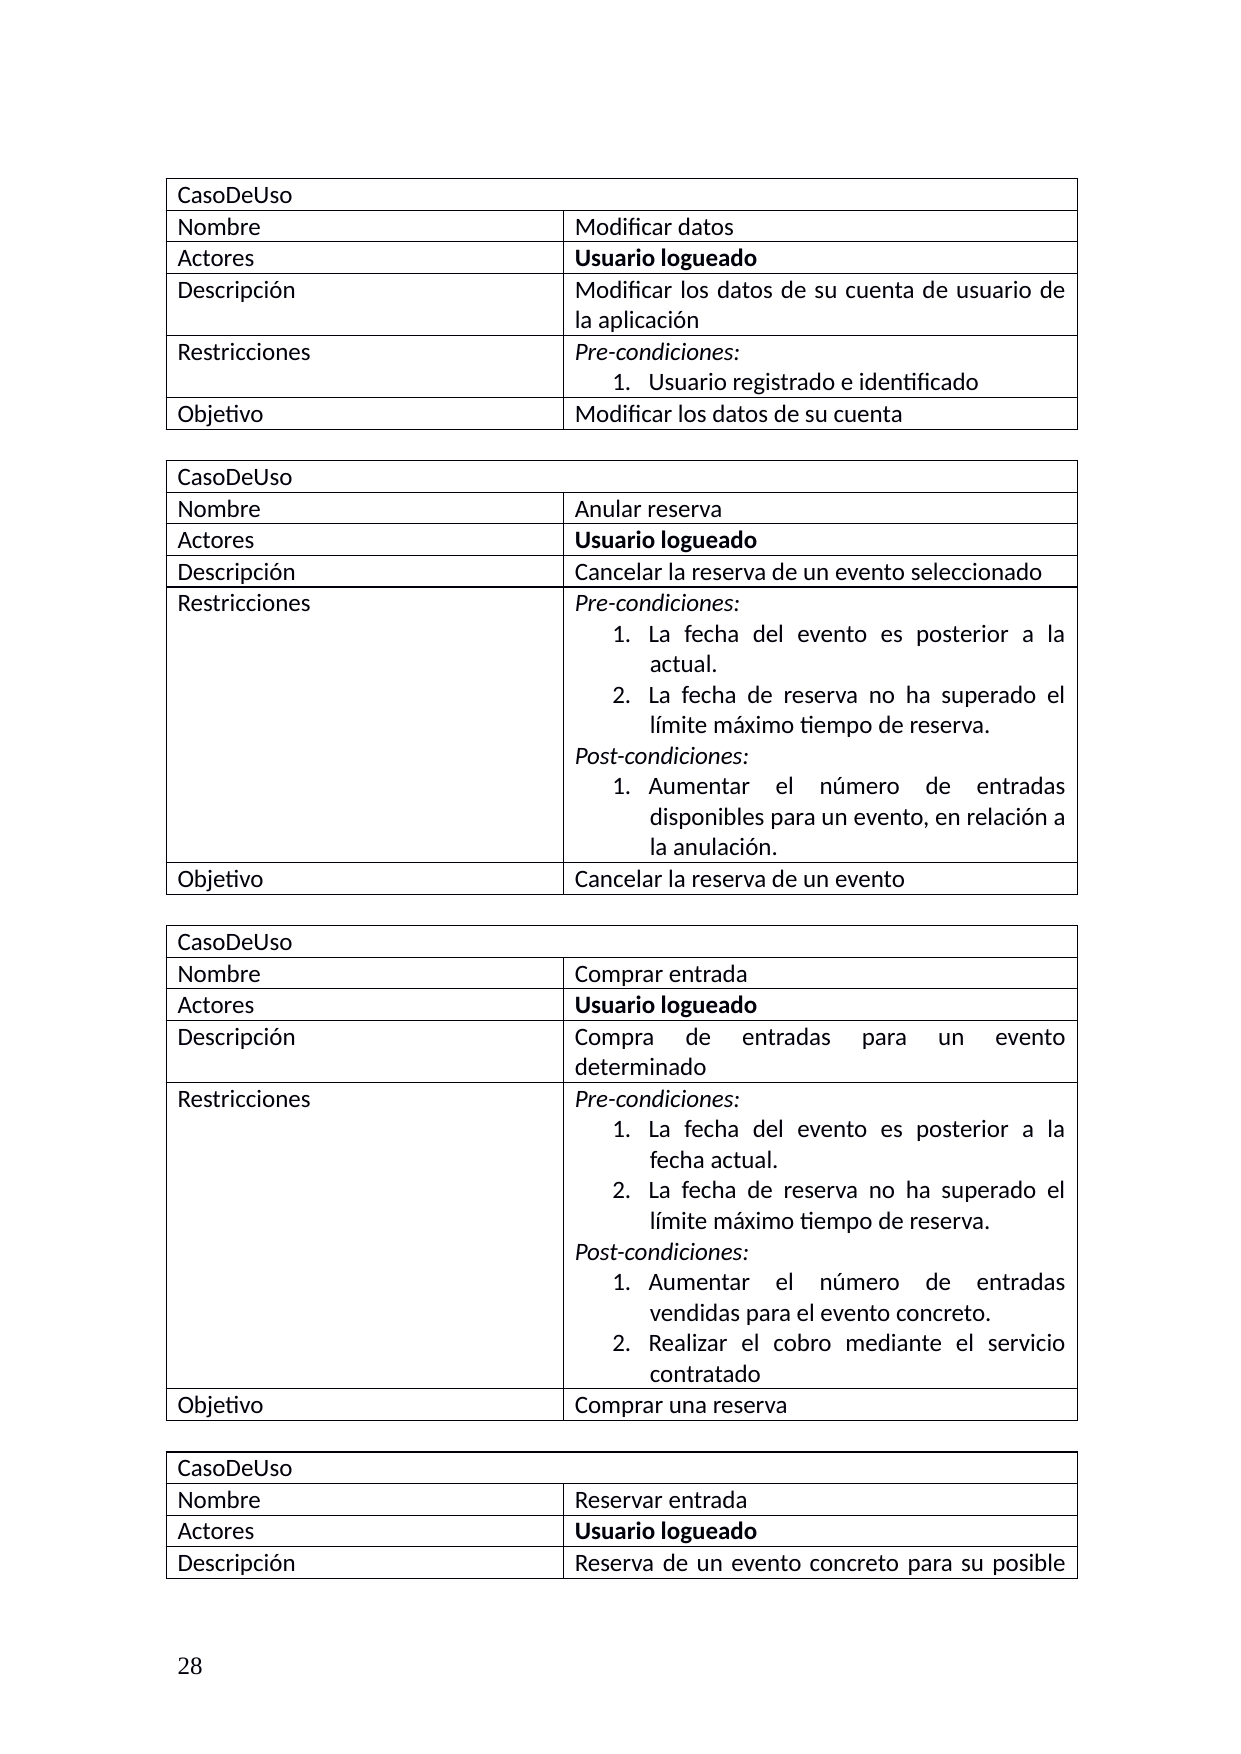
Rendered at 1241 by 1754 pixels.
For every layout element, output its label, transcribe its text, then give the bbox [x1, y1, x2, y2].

table_cell Actores [167, 242, 563, 273]
table_cell Descripción [167, 1021, 563, 1082]
table_cell Modificar los datos de su cuenta de usuario de la aplicación [564, 274, 1077, 335]
table_cell Comprar entrada [564, 958, 1077, 988]
table_cell Actores [167, 524, 563, 555]
table_cell Modificar datos [564, 211, 1077, 241]
table_header CasoDeUso [167, 461, 1077, 492]
table_cell Pre-condiciones: La fecha del evento es posterior a la actual. La fecha de reserva no ha superado el límite máximo tiempo de reserva. Post-condiciones: Aumentar el número de entradas disponibles para un evento, en relación a la anulación. [564, 588, 1077, 862]
table_cell Anular reserva [564, 493, 1077, 523]
table_cell Restricciones [167, 588, 563, 862]
table_cell Restricciones [167, 336, 563, 397]
table_cell Objetivo [167, 863, 563, 894]
table_cell Descripción [167, 274, 563, 335]
table_cell Cancelar la reserva de un evento seleccionado [564, 556, 1077, 586]
table_cell Usuario logueado [564, 524, 1077, 555]
table_cell Usuario logueado [564, 989, 1077, 1020]
table_cell Nombre [167, 1484, 563, 1514]
table_cell Compra de entradas para un evento determinado [564, 1021, 1077, 1082]
table_cell Restricciones [167, 1083, 563, 1388]
table_cell Comprar una reserva [564, 1389, 1077, 1420]
table_cell Descripción [167, 556, 563, 586]
table_cell Nombre [167, 211, 563, 241]
table_header CasoDeUso [167, 926, 1077, 957]
table_cell Objetivo [167, 1389, 563, 1420]
table_cell Reserva de un evento concreto para su posible [564, 1547, 1077, 1578]
table_cell Usuario logueado [564, 242, 1077, 273]
table_cell Nombre [167, 958, 563, 988]
table_cell Reservar entrada [564, 1484, 1077, 1514]
table_cell Descripción [167, 1547, 563, 1578]
table_cell Actores [167, 989, 563, 1020]
table_cell Nombre [167, 493, 563, 523]
table_cell Pre-condiciones: Usuario registrado e identificado [564, 336, 1077, 397]
table_cell Cancelar la reserva de un evento [564, 863, 1077, 894]
table_cell Usuario logueado [564, 1516, 1077, 1546]
table_header CasoDeUso [167, 1453, 1077, 1483]
table_cell Modificar los datos de su cuenta [564, 398, 1077, 428]
table_header CasoDeUso [167, 179, 1077, 210]
table_cell Pre-condiciones: La fecha del evento es posterior a la fecha actual. La fecha de reserva no ha superado el límite máximo tiempo de reserva. Post-condiciones: Aumentar el número de entradas vendidas para el evento concreto. Realizar el cobro mediante el servicio contratado [564, 1083, 1077, 1388]
table_cell Actores [167, 1516, 563, 1546]
table_cell Objetivo [167, 398, 563, 428]
